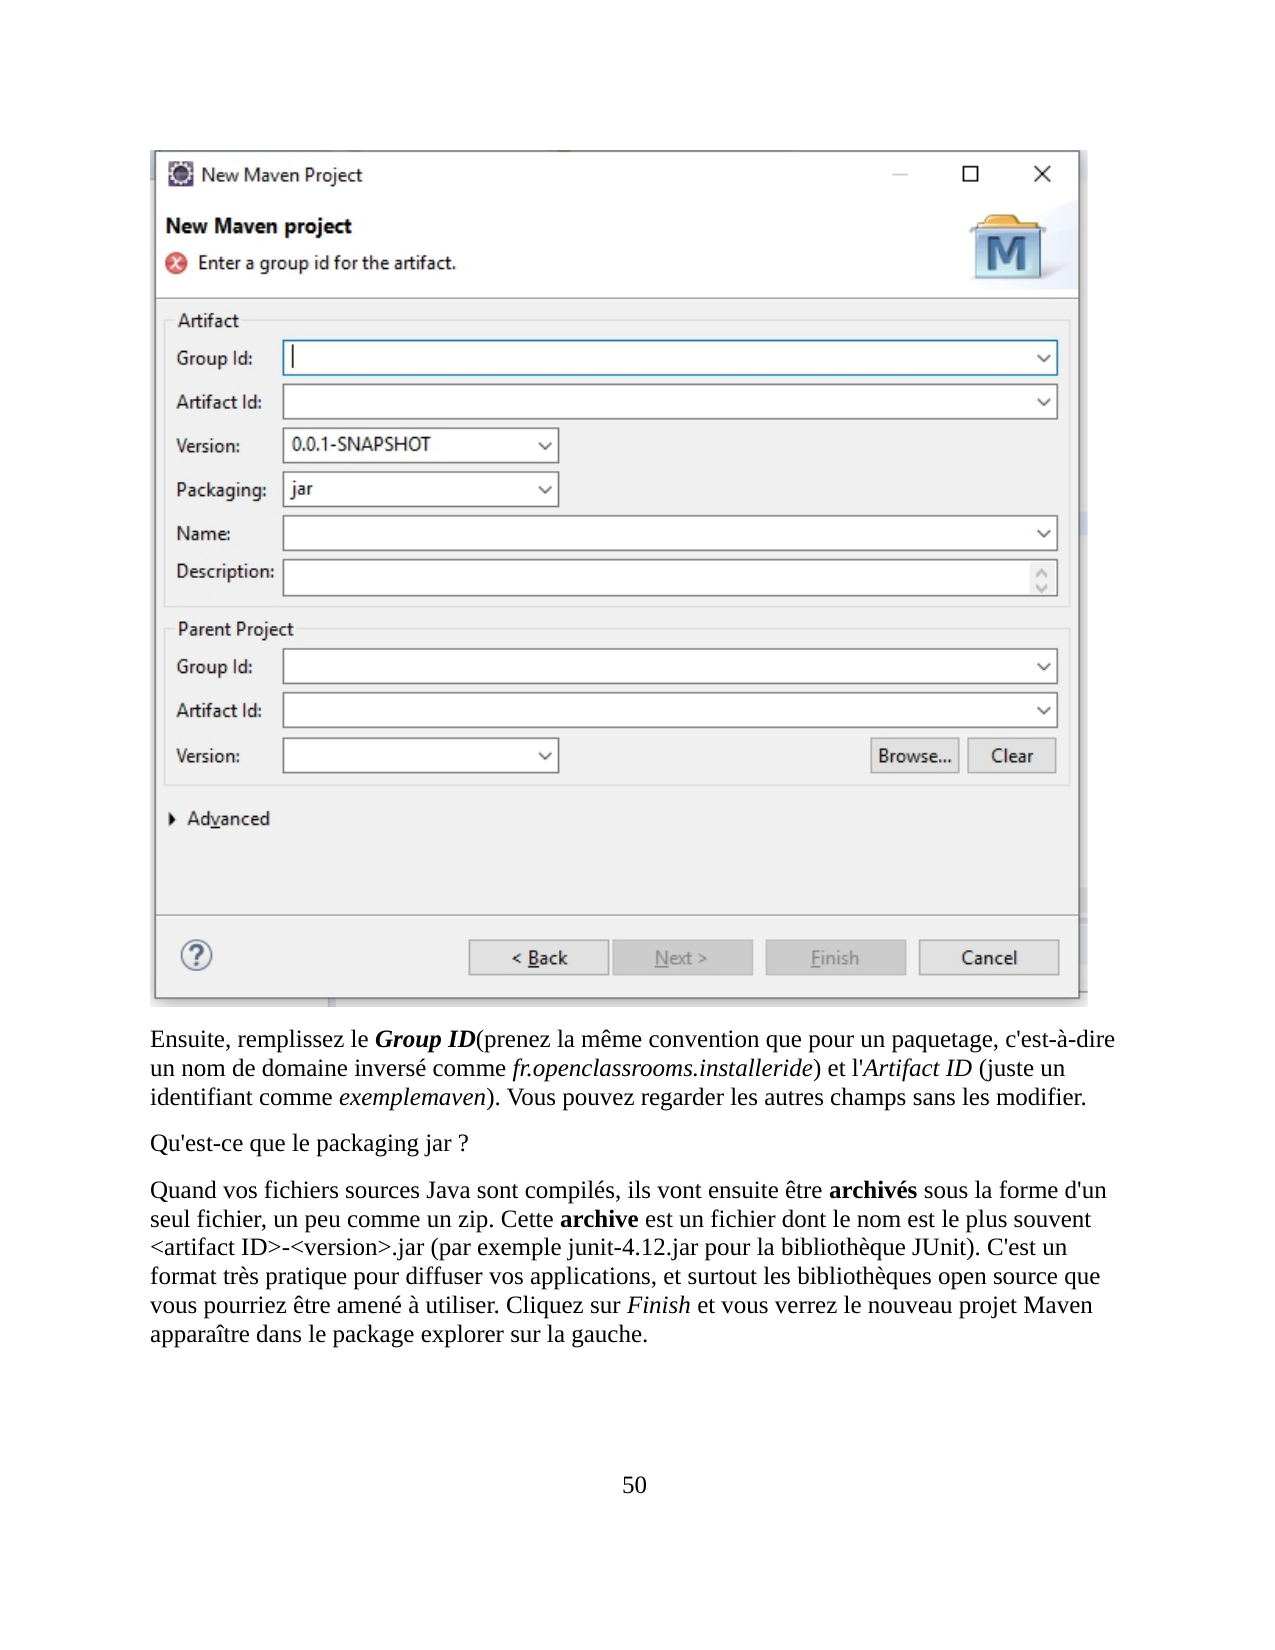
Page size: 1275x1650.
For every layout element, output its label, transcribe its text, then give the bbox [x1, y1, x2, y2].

picture [150, 150, 1088, 1007]
text Ensuite, remplissez le Group ID(prenez la même convention que pour un paquetage, c'est-à-dire un nom de domaine inversé comme fr.openclassrooms.installeride) et l'Artifact ID (juste un identifiant comme exemplemaven). Vous pouvez regarder les autres champs sans les modifier. [150, 1024, 1125, 1110]
text Qu'est-ce que le packaging jar ? [150, 1128, 1125, 1157]
text Quand vos fichiers sources Java sont compilés, ils vont ensuite être archivés sous la forme d'un seul fichier, un peu comme un zip. Cette archive est un fichier dont le nom est le plus souvent <artifact ID>-<version>.jar (par exemple junit-4.12.jar pour la bibliothèque JUnit). C'est un format très pratique pour diffuser vos applications, et surtout les bibliothèques open source que vous pourriez être amené à utiliser. Cliquez sur Finish et vous verrez le nouveau projet Maven apparaître dans le package explorer sur la gauche. [150, 1175, 1125, 1347]
